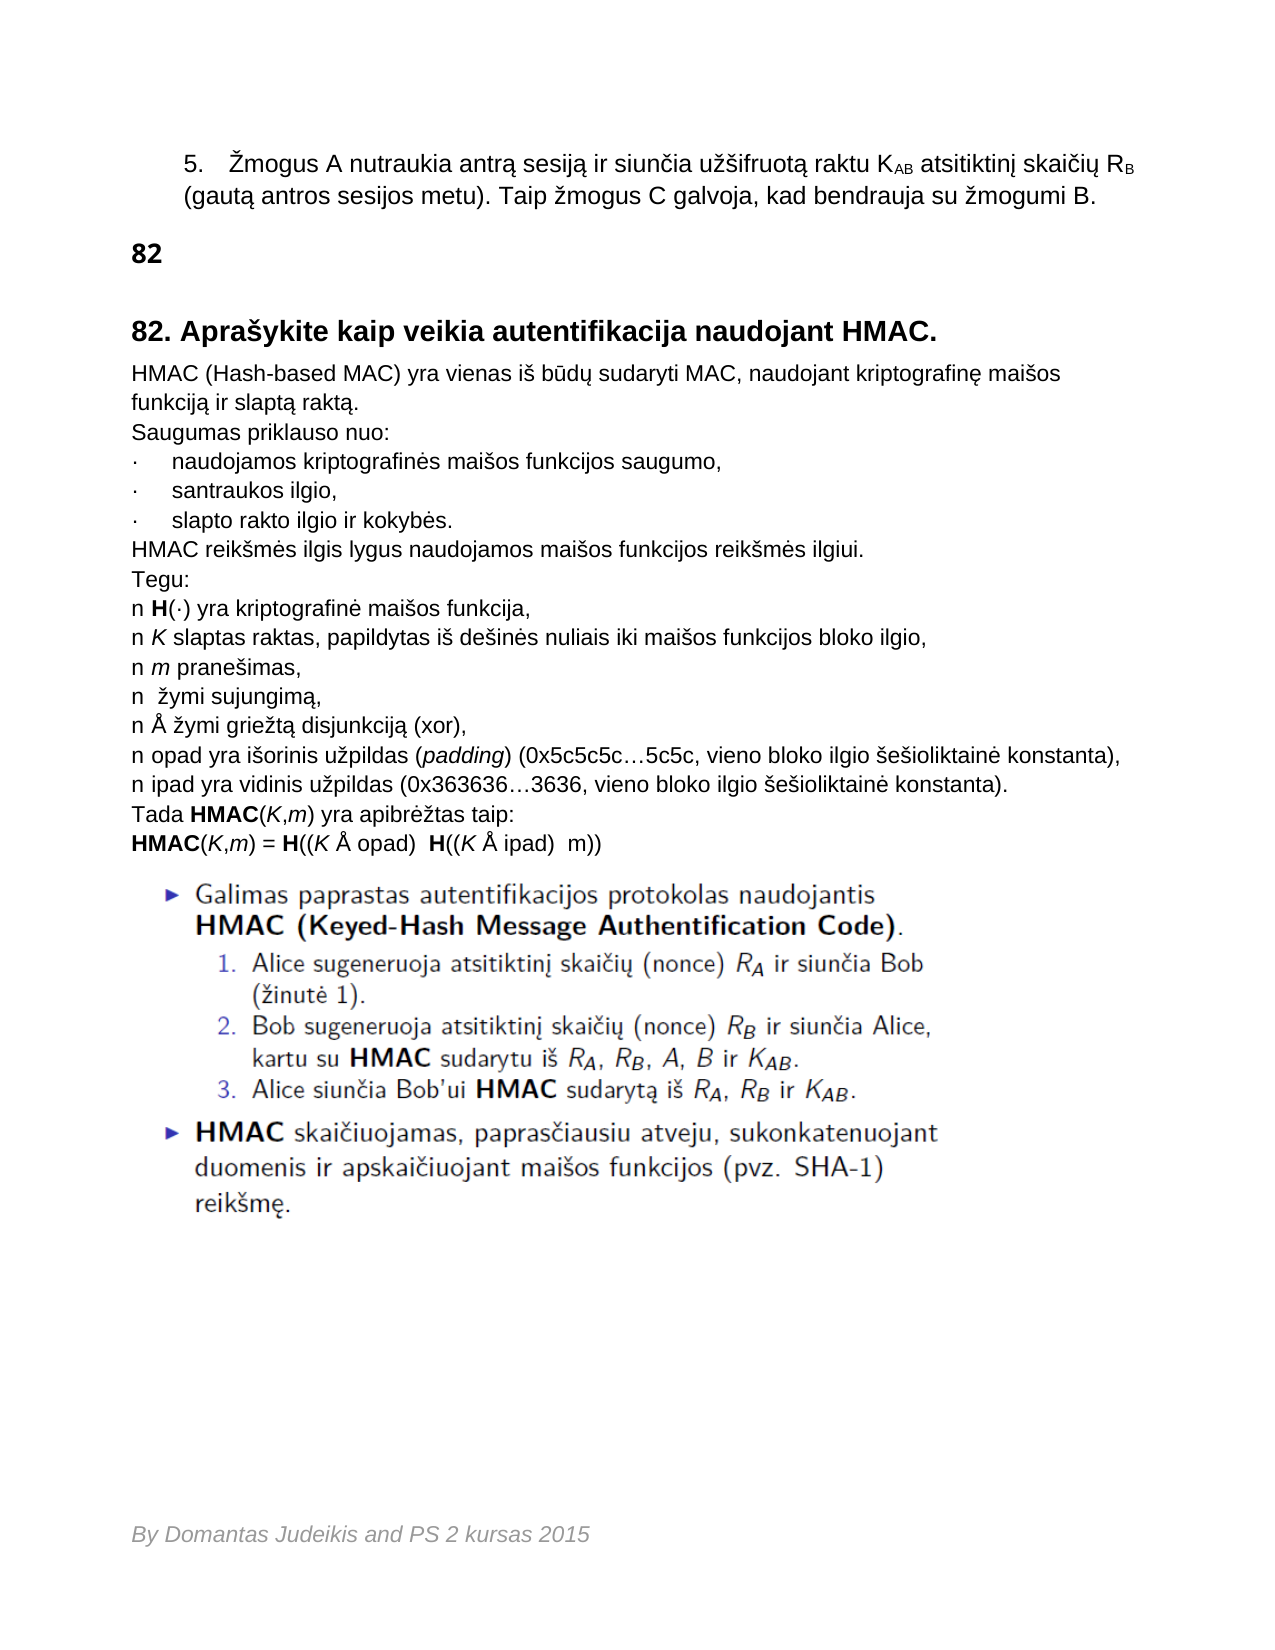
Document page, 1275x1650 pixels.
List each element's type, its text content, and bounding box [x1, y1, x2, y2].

text · naudojamos kriptografinės maišos funkcijos saugumo, [131, 449, 1144, 474]
text 82. Aprašykite kaip veikia autentifikacija naudojant HMAC. [131, 315, 1144, 347]
text n K slaptas raktas, papildytas iš dešinės nuliais iki maišos funkcijos bloko ilgio, [131, 625, 1144, 651]
text n m pranešimas, [131, 654, 1144, 680]
text HMAC reikšmės ilgis lygus naudojamos maišos funkcijos reikšmės ilgiui. [131, 537, 1144, 562]
subtitle 82 [131, 235, 1144, 272]
text Saugumas priklauso nuo: [131, 419, 1144, 445]
text HMAC(K,m) = H((K Å opad) ‌ H((K Å ipad) ‌ m)) [131, 831, 1144, 856]
text 5. Žmogus A nutraukia antrą sesiją ir siunčia užšifruotą raktu KAB atsitiktinį skaičių RB (gautą antros sesijos metu). Taip žmogus C galvoja, kad bendrauja su žmogumi B. [183, 150, 1144, 210]
text Tada HMAC(K,m) yra apibrėžtas taip: [131, 801, 1144, 827]
text n H(·) yra kriptografinė maišos funkcija, [131, 596, 1144, 621]
text n ‌ žymi sujungimą, [131, 684, 1144, 709]
text n opad yra išorinis užpildas (padding) (0x5c5c5c…5c5c, vieno bloko ilgio šešioliktainė konstanta), [131, 742, 1144, 768]
text · slapto rakto ilgio ir kokybės. [131, 507, 1144, 533]
text n Å žymi griežtą disjunkciją (xor), [131, 713, 1144, 739]
text HMAC (Hash-based MAC) yra vienas iš būdų sudaryti MAC, naudojant kriptografinę maišos funkciją ir slaptą raktą. [131, 361, 1144, 416]
text n ipad yra vidinis užpildas (0x363636…3636, vieno bloko ilgio šešioliktainė konstanta). [131, 772, 1144, 797]
picture [150, 878, 950, 1230]
text · santraukos ilgio, [131, 478, 1144, 504]
text Tegu: [131, 566, 1144, 592]
